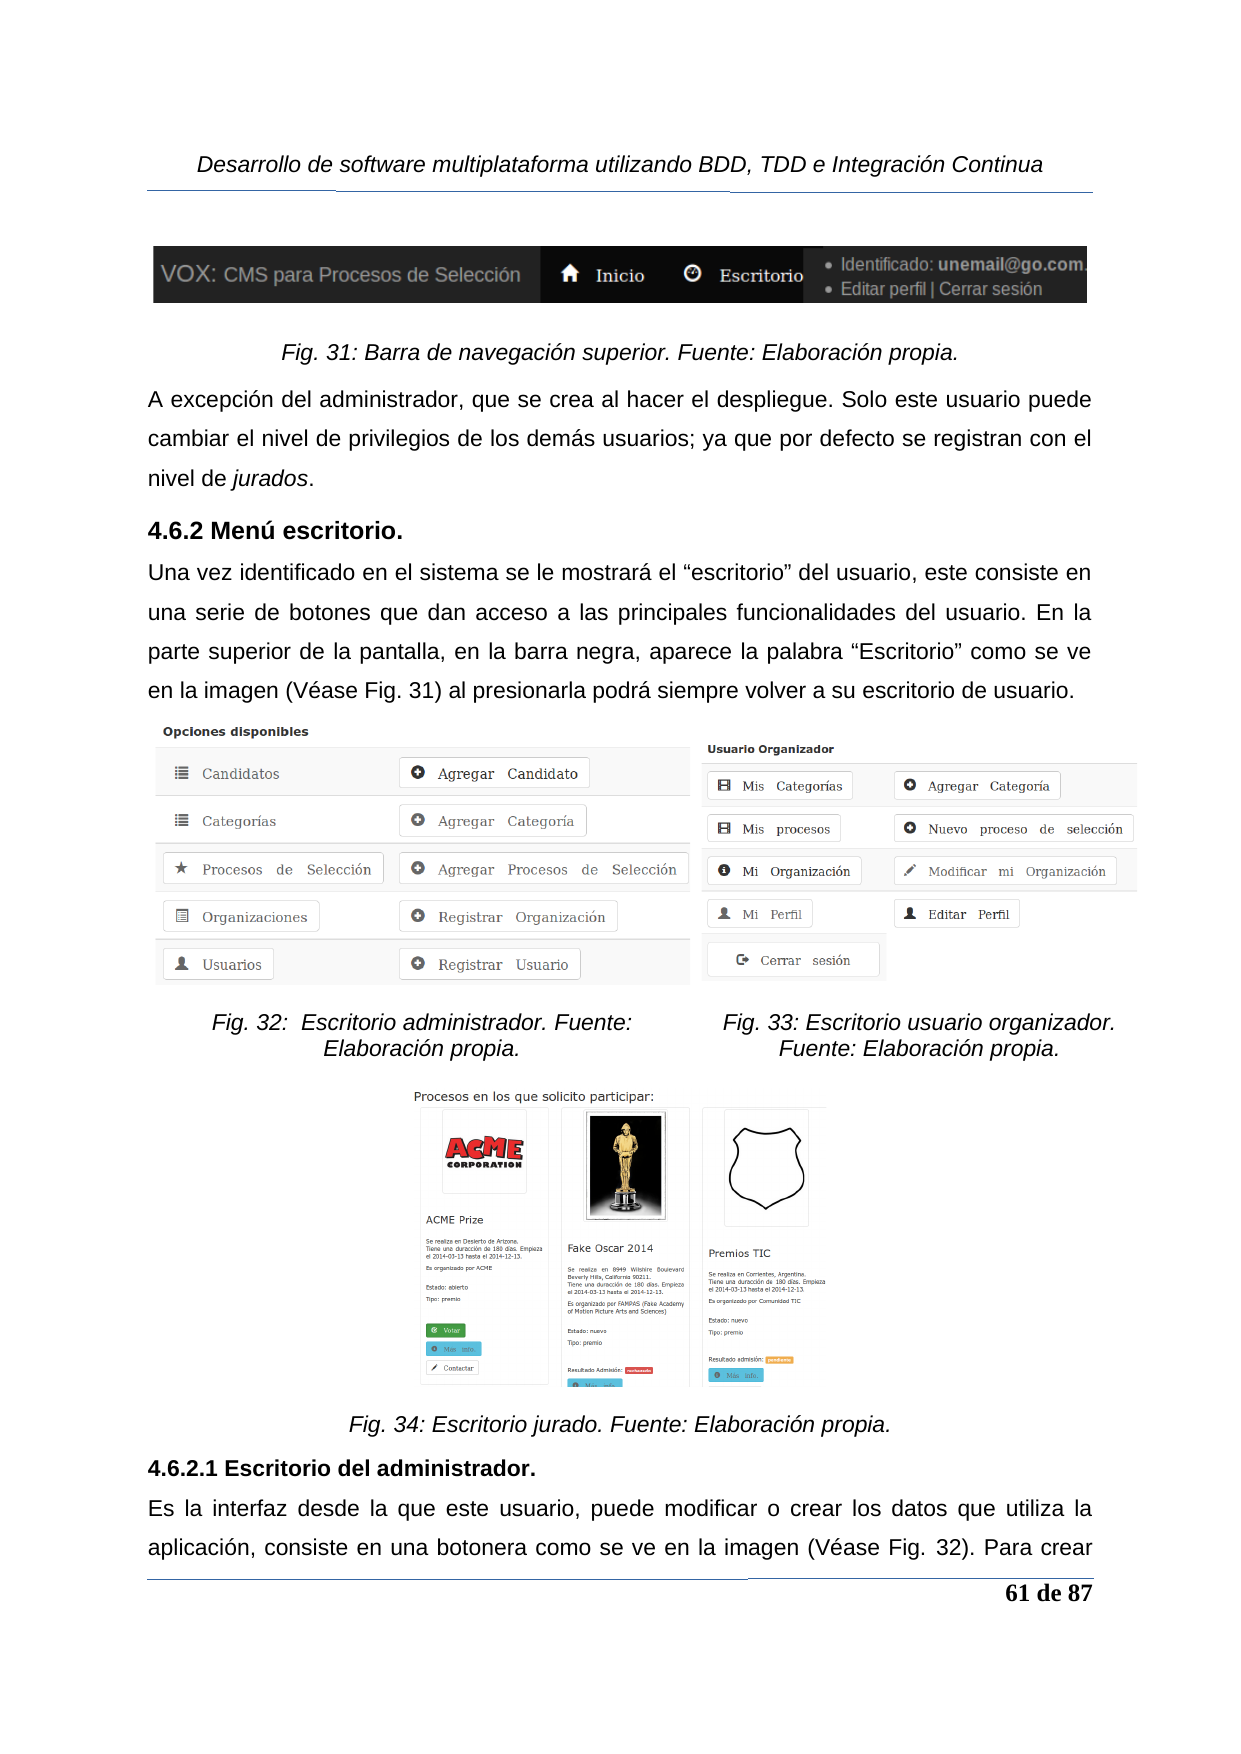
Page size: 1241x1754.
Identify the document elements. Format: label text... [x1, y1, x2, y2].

picture [701, 740, 1138, 981]
text Es la interfaz desde la que este usuario, puede modificar o crear los datos que utiliza la aplicación, consiste en una botonera como se ve en la imagen (Véase Fig. 32). Para crear [148, 1495, 1093, 1561]
text A excepción del administrador, que se crea al hacer el despliegue. Solo este usuario puede cambiar el nivel de privilegios de los demás usuarios; ya que por defecto se registran con el nivel de jurados. [148, 386, 1093, 491]
text 4.6.2 Menú escritorio. [148, 516, 1093, 544]
picture [413, 1088, 827, 1387]
table_cell Fig. 34: Escritorio jurado. Fuente: Elaboración propia. [148, 1393, 1093, 1455]
table_cell [148, 228, 1093, 321]
text Una vez identificado en el sistema se le mostrará el “escritorio” del usuario, este consiste en una serie de botones que dan acceso a las principales funcionalidades del usuario. En la parte superior de la pantalla, en la barra negra, aparece la palabra “Escritorio” como se ve en la imagen (Véase Fig. 31) al presionarla podrá siempre volver a su escritorio de usuario. [148, 559, 1093, 704]
picture [153, 246, 1087, 303]
table_cell Fig. 31: Barra de navegación superior. Fuente: Elaboración propia. [148, 321, 1093, 386]
table_header [696, 717, 1143, 990]
table_cell Fig. 32: Escritorio administrador. Fuente: Elaboración propia. [148, 990, 696, 1083]
picture [153, 722, 691, 985]
list 4.6.2.1 Escritorio del administrador. [148, 1455, 1093, 1482]
table_cell Fig. 33: Escritorio usuario organizador. Fuente: Elaboración propia. [696, 990, 1143, 1083]
table_header [148, 717, 696, 990]
table_header [148, 1083, 1093, 1392]
